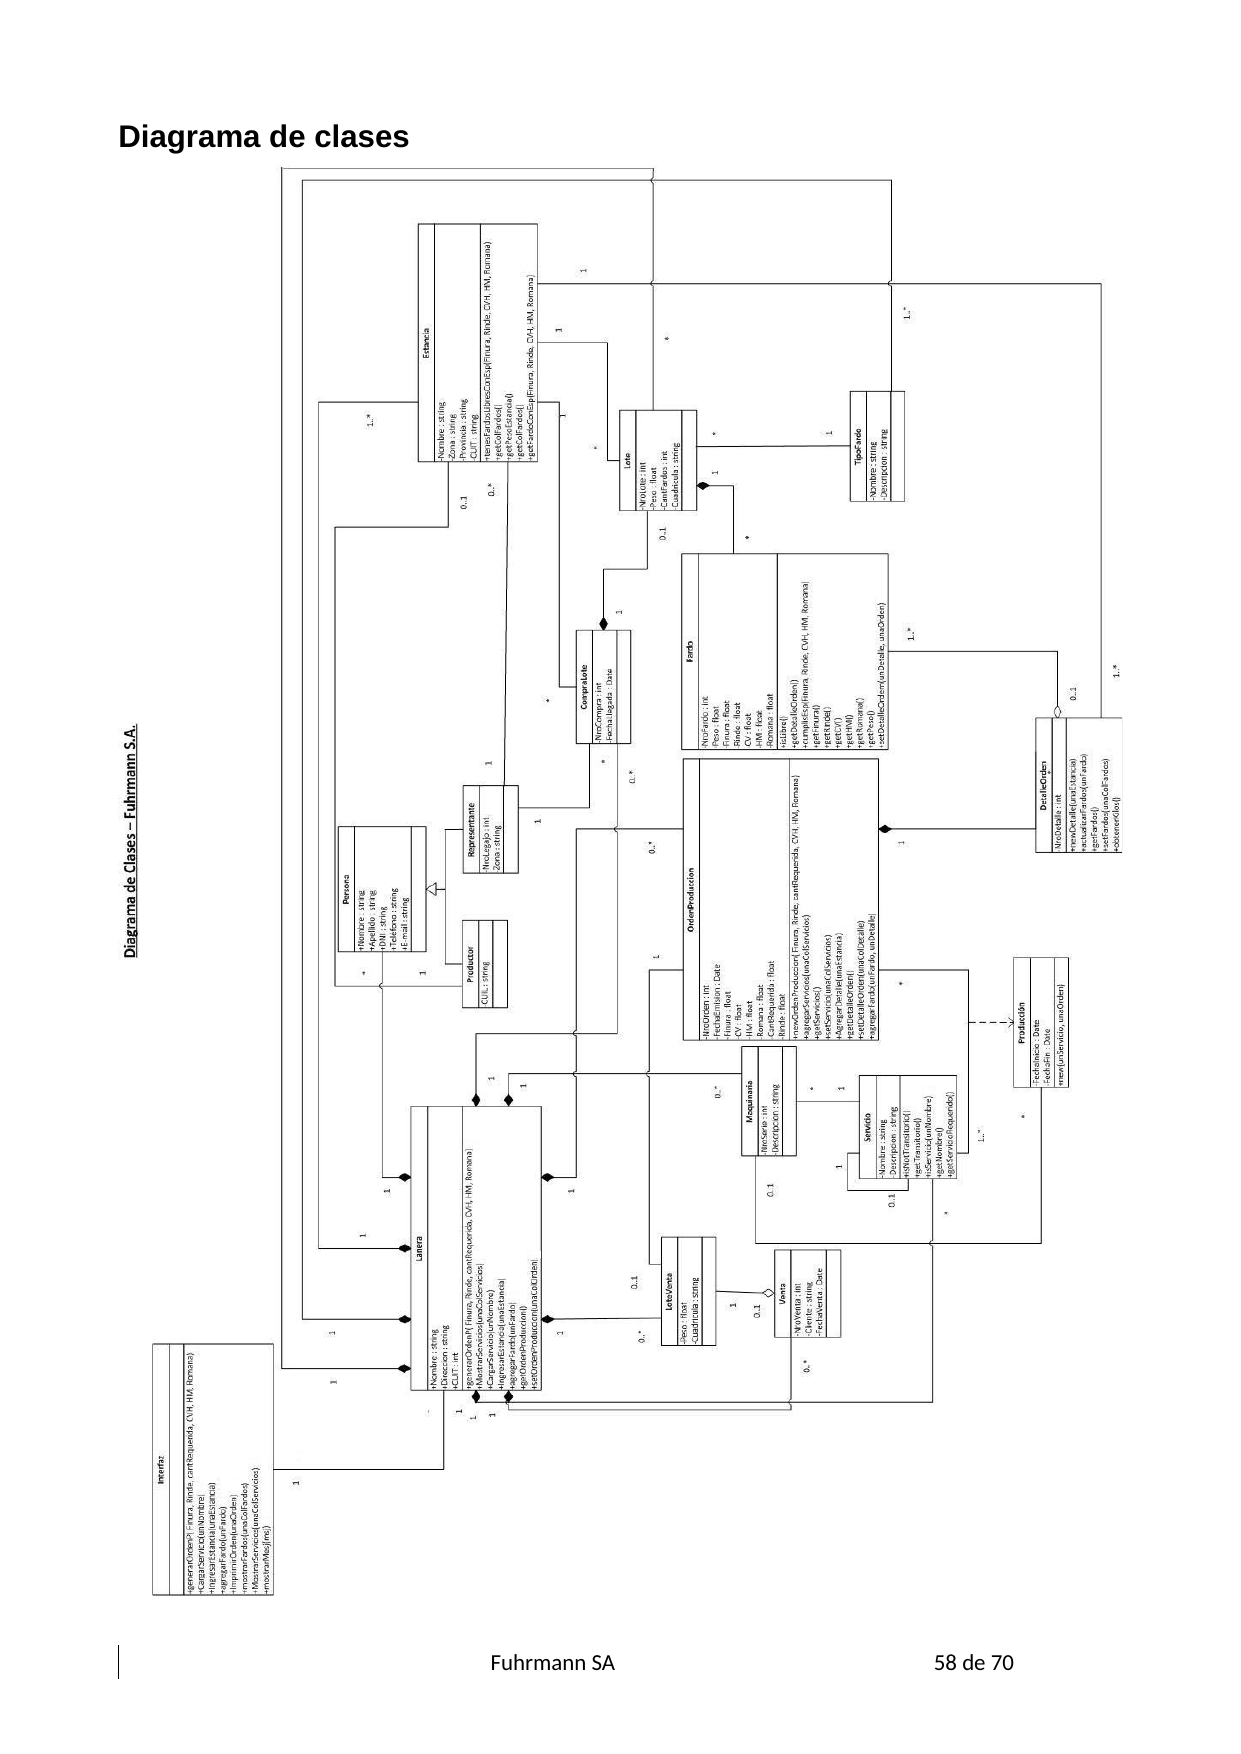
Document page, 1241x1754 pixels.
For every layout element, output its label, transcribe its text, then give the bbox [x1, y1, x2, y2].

text Diagrama de clases [118, 118, 1122, 154]
picture [118, 165, 1123, 1606]
